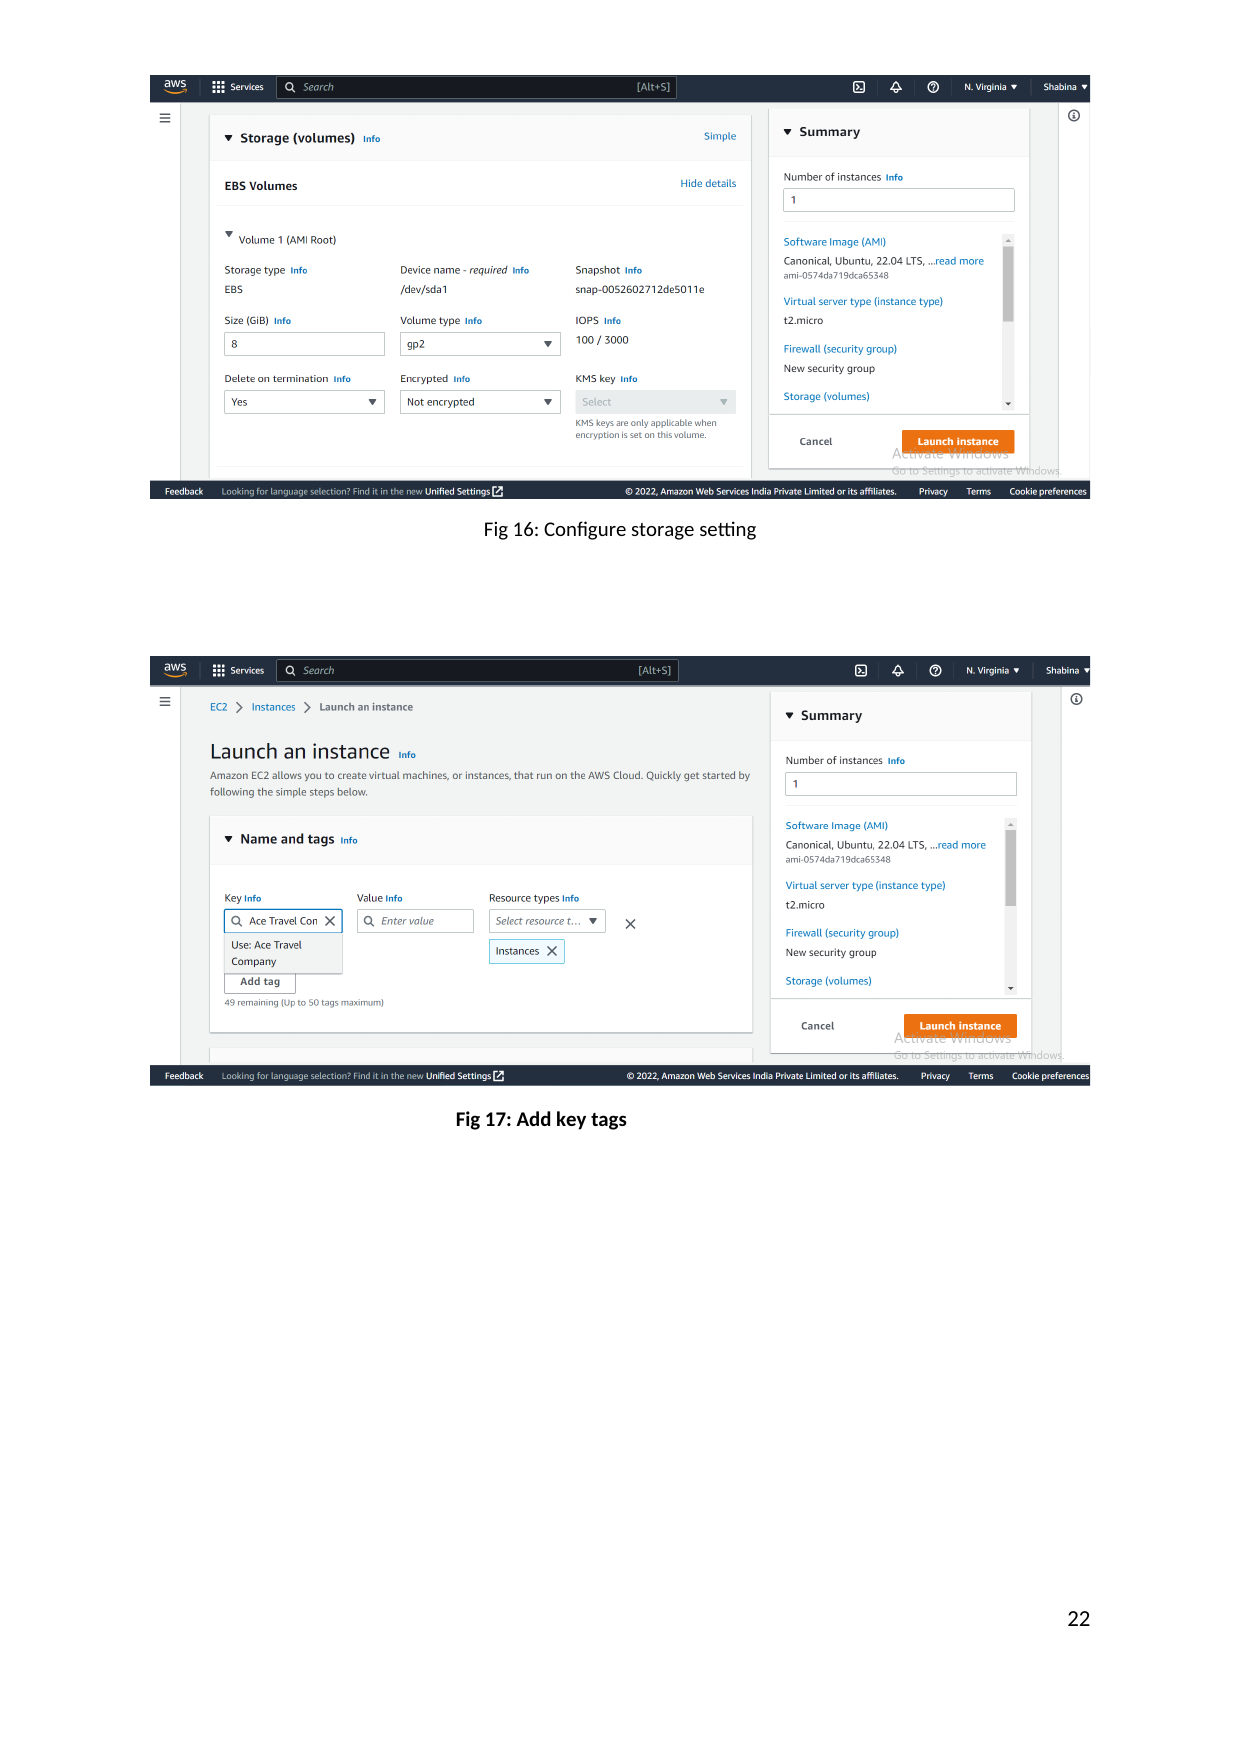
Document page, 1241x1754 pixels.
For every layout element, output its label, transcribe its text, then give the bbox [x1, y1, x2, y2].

text Fig 17: Add key tags [150, 1102, 1090, 1133]
text Fig 16: Configure storage setting [150, 516, 1090, 541]
